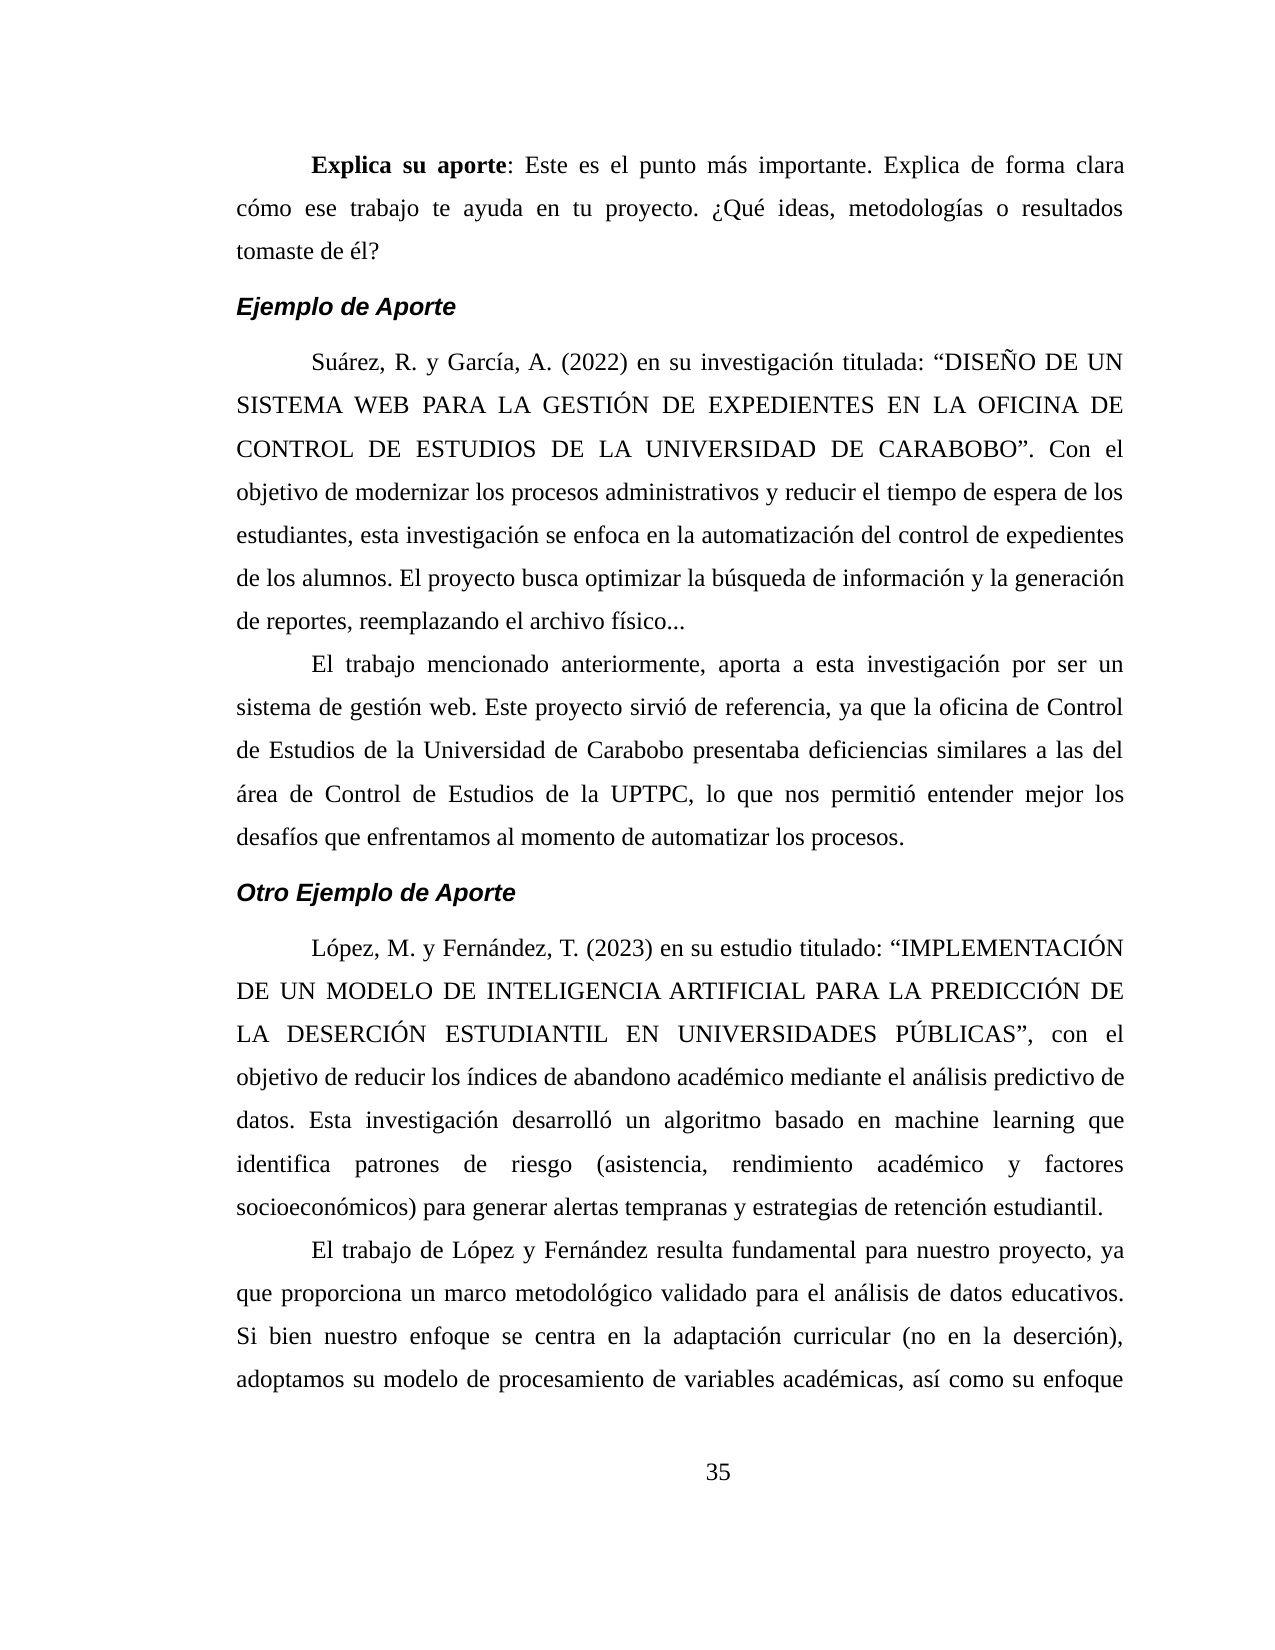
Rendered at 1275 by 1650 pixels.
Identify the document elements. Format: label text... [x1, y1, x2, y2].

subtitle Otro Ejemplo de Aporte [236, 877, 1125, 906]
text El trabajo de López y Fernández resulta fundamental para nuestro proyecto, ya que proporciona un marco metodológico validado para el análisis de datos educativos. Si bien nuestro enfoque se centra en la adaptación curricular (no en la deserción), adoptamos su modelo de procesamiento de variables académicas, así como su enfoque [236, 1235, 1125, 1393]
text López, M. y Fernández, T. (2023) en su estudio titulado: “IMPLEMENTACIÓN DE UN MODELO DE INTELIGENCIA ARTIFICIAL PARA LA PREDICCIÓN DE LA DESERCIÓN ESTUDIANTIL EN UNIVERSIDADES PÚBLICAS”, con el objetivo de reducir los índices de abandono académico mediante el análisis predictivo de datos. Esta investigación desarrolló un algoritmo basado en machine learning que identifica patrones de riesgo (asistencia, rendimiento académico y factores socioeconómicos) para generar alertas tempranas y estrategias de retención estudiantil. [236, 933, 1125, 1221]
text Explica su aporte: Este es el punto más importante. Explica de forma clara cómo ese trabajo te ayuda en tu proyecto. ¿Qué ideas, metodologías o resultados tomaste de él? [236, 150, 1125, 265]
subtitle Ejemplo de Aporte [236, 292, 1125, 321]
text Suárez, R. y García, A. (2022) en su investigación titulada: “DISEÑO DE UN SISTEMA WEB PARA LA GESTIÓN DE EXPEDIENTES EN LA OFICINA DE CONTROL DE ESTUDIOS DE LA UNIVERSIDAD DE CARABOBO”. Con el objetivo de modernizar los procesos administrativos y reducir el tiempo de espera de los estudiantes, esta investigación se enfoca en la automatización del control de expedientes de los alumnos. El proyecto busca optimizar la búsqueda de información y la generación de reportes, reemplazando el archivo físico... [236, 347, 1125, 635]
text El trabajo mencionado anteriormente, aporta a esta investigación por ser un sistema de gestión web. Este proyecto sirvió de referencia, ya que la oficina de Control de Estudios de la Universidad de Carabobo presentaba deficiencias similares a las del área de Control de Estudios de la UPTPC, lo que nos permitió entender mejor los desafíos que enfrentamos al momento de automatizar los procesos. [236, 649, 1125, 851]
